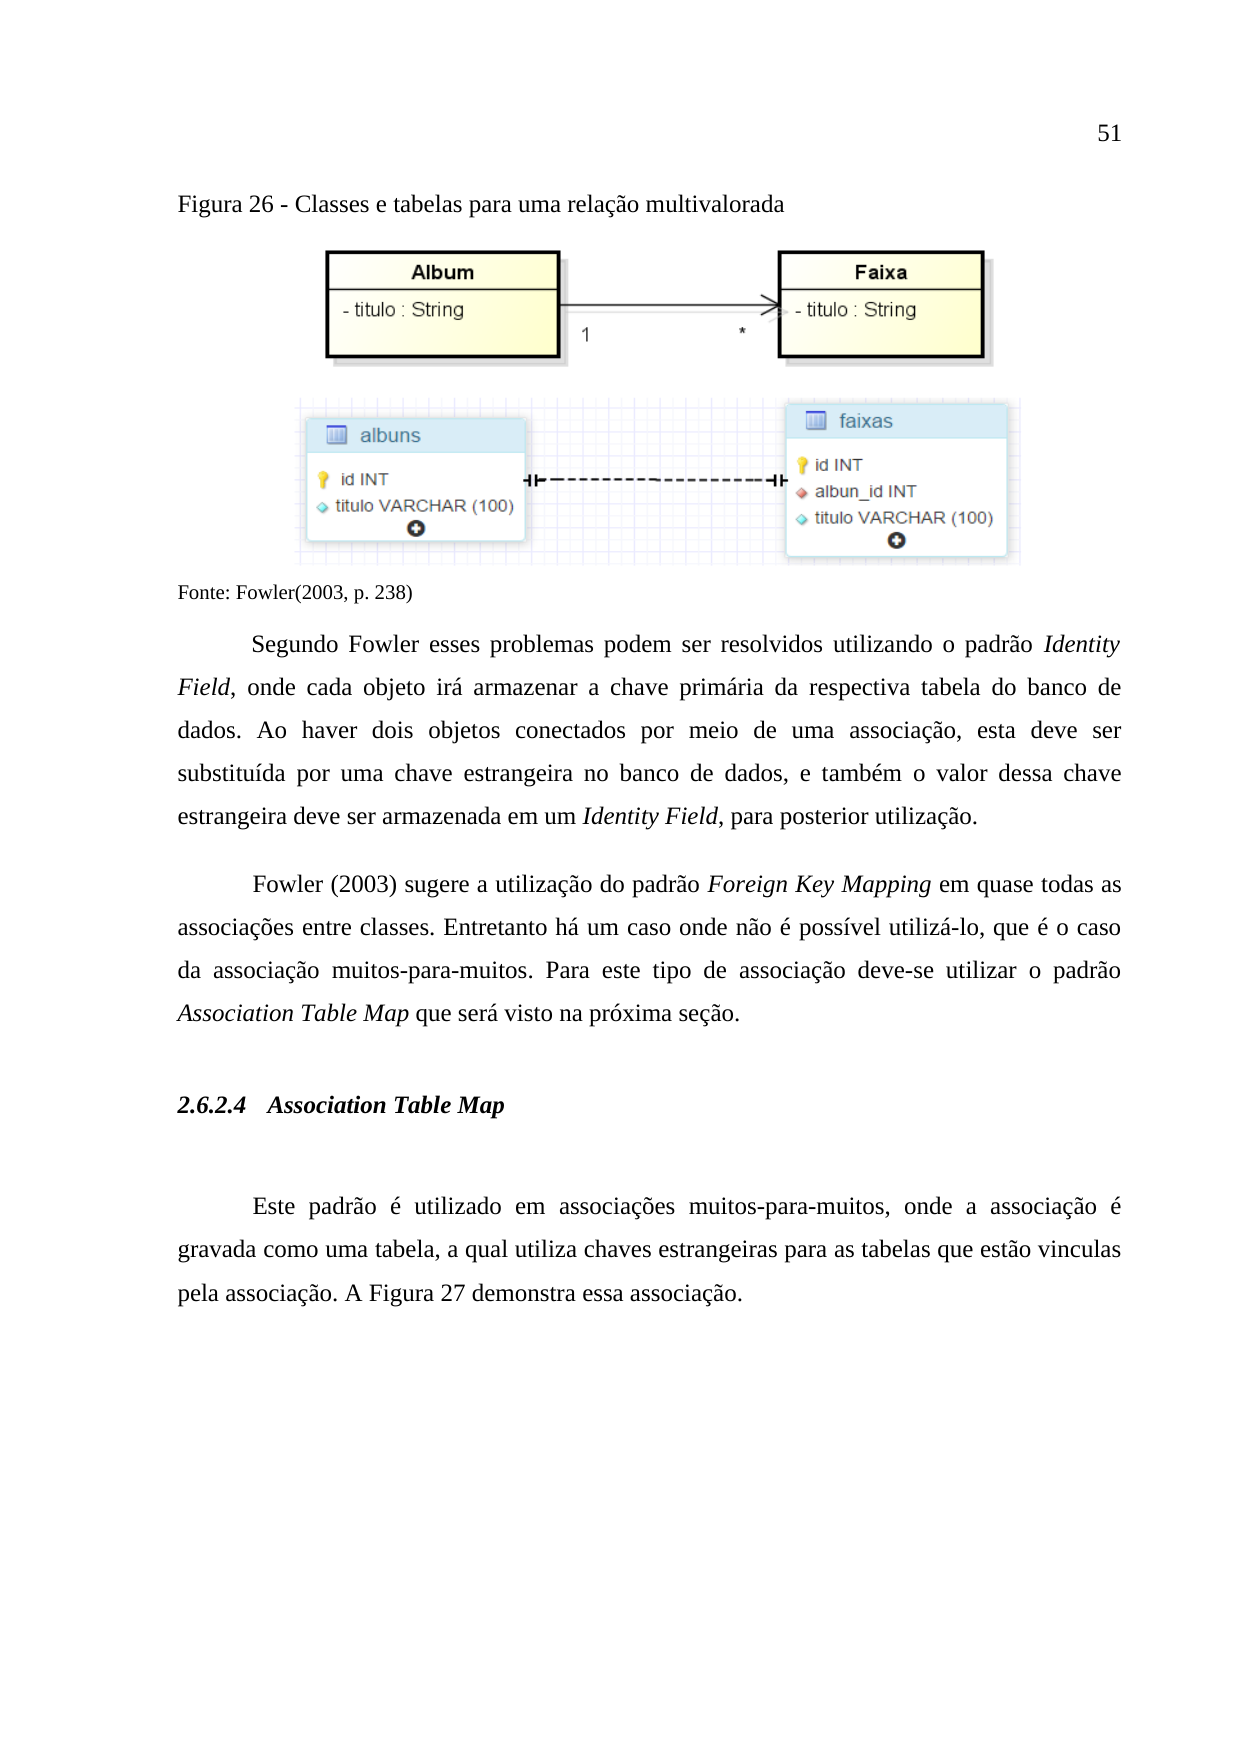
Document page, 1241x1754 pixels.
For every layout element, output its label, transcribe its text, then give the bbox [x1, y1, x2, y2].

text Figura 26 - Classes e tabelas para uma relação multivalorada [177, 189, 1122, 217]
text Este padrão é utilizado em associações muitos-para-muitos, onde a associação é gravada como uma tabela, a qual utiliza chaves estrangeiras para as tabelas que estão vinculas pela associação. A Figura 27 demonstra essa associação. [177, 1191, 1122, 1306]
text Fowler (2003) sugere a utilização do padrão Foreign Key Mapping em quase todas as associações entre classes. Entretanto há um caso onde não é possível utilizá-lo, que é o caso da associação muitos-para-muitos. Para este tipo de associação deve-se utilizar o padrão Association Table Map que será visto na próxima seção. [177, 869, 1122, 1027]
text Segundo Fowler esses problemas podem ser resolvidos utilizando o padrão Identity Field, onde cada objeto irá armazenar a chave primária da respectiva tabela do banco de dados. Ao haver dois objetos conectados por meio de uma associação, esta deve ser substituída por uma chave estrangeira no banco de dados, e também o valor dessa chave estrangeira deve ser armazenada em um Identity Field, para posterior utilização. [177, 629, 1122, 830]
list Association Table Map [177, 1090, 1122, 1118]
picture [278, 230, 1022, 568]
text Fonte: Fowler(2003, p. 238) [177, 580, 1122, 604]
